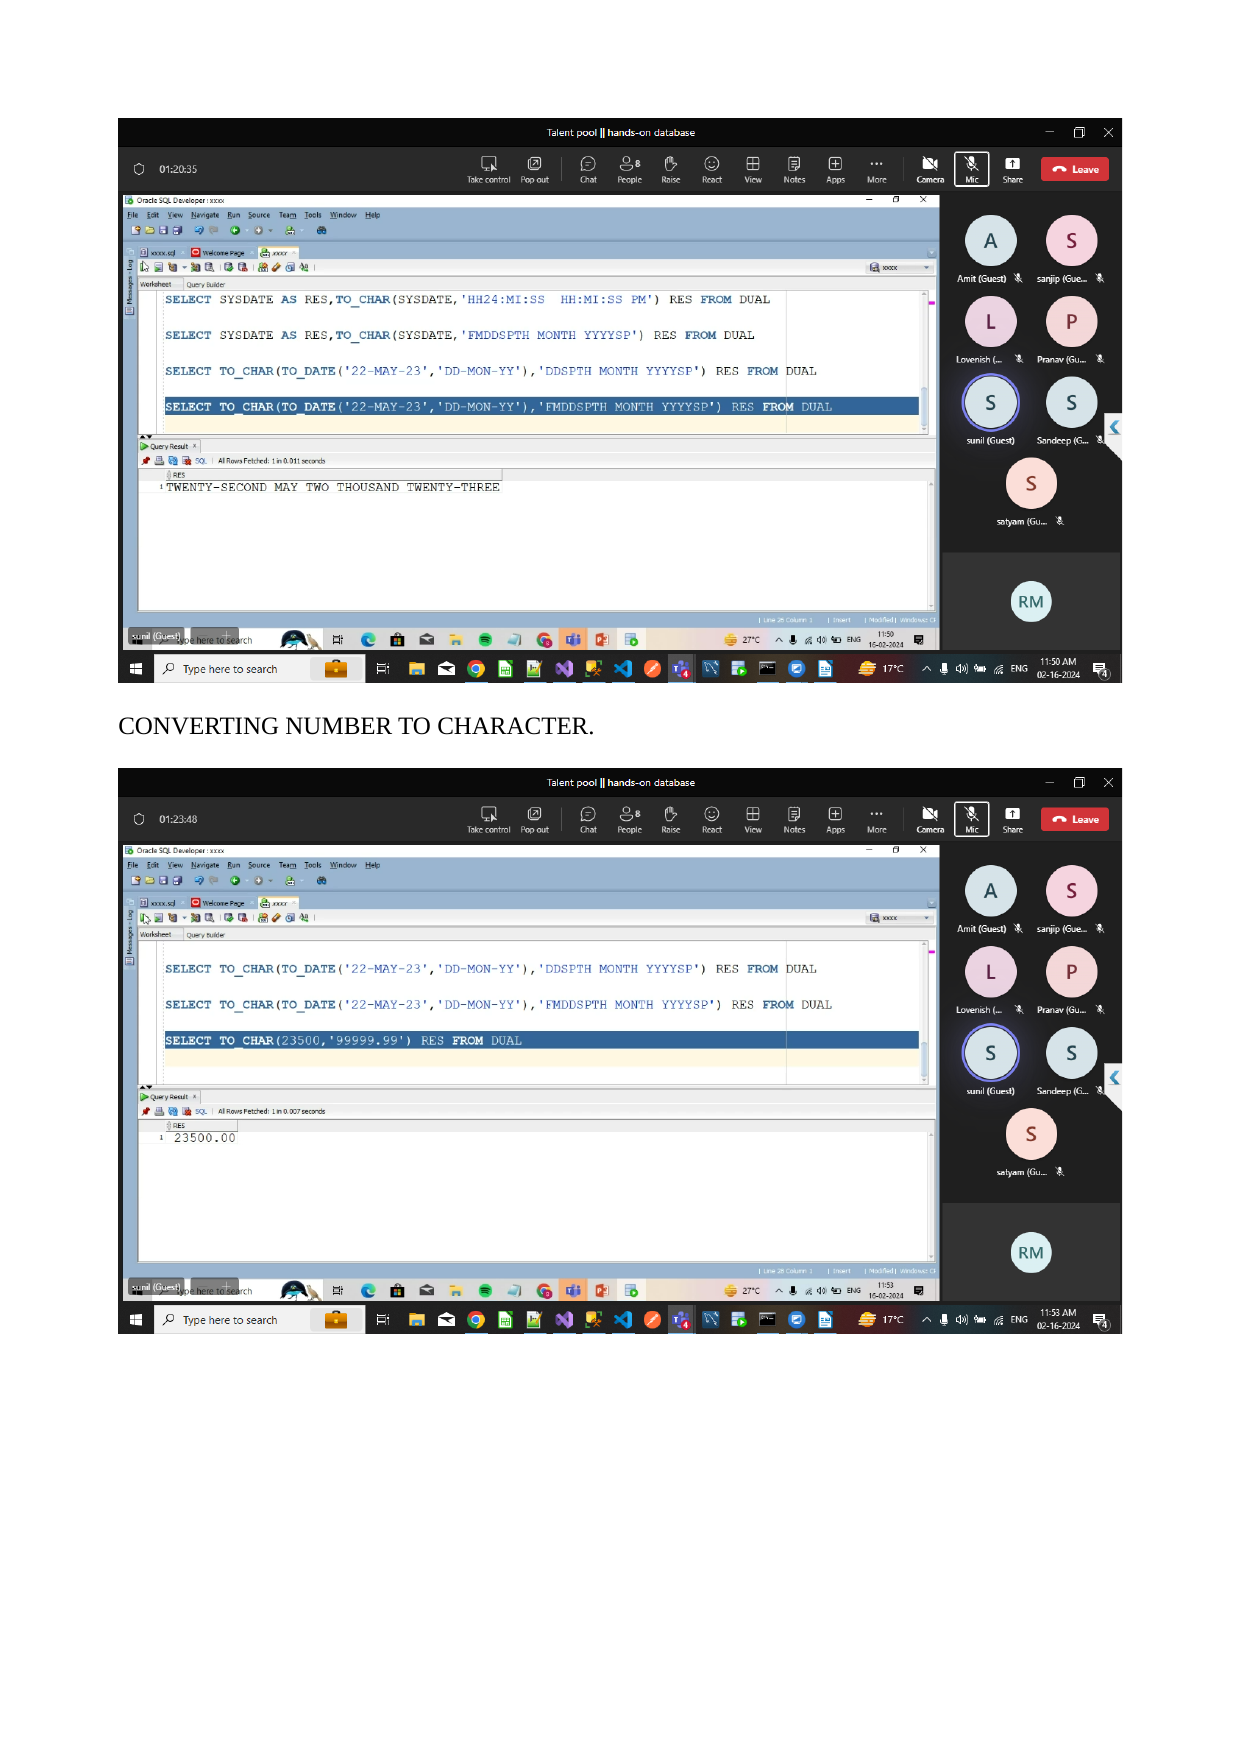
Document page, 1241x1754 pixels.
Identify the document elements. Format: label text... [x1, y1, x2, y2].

picture [118, 118, 1123, 683]
picture [118, 768, 1123, 1334]
text CONVERTING NUMBER TO CHARACTER. [118, 711, 1122, 740]
